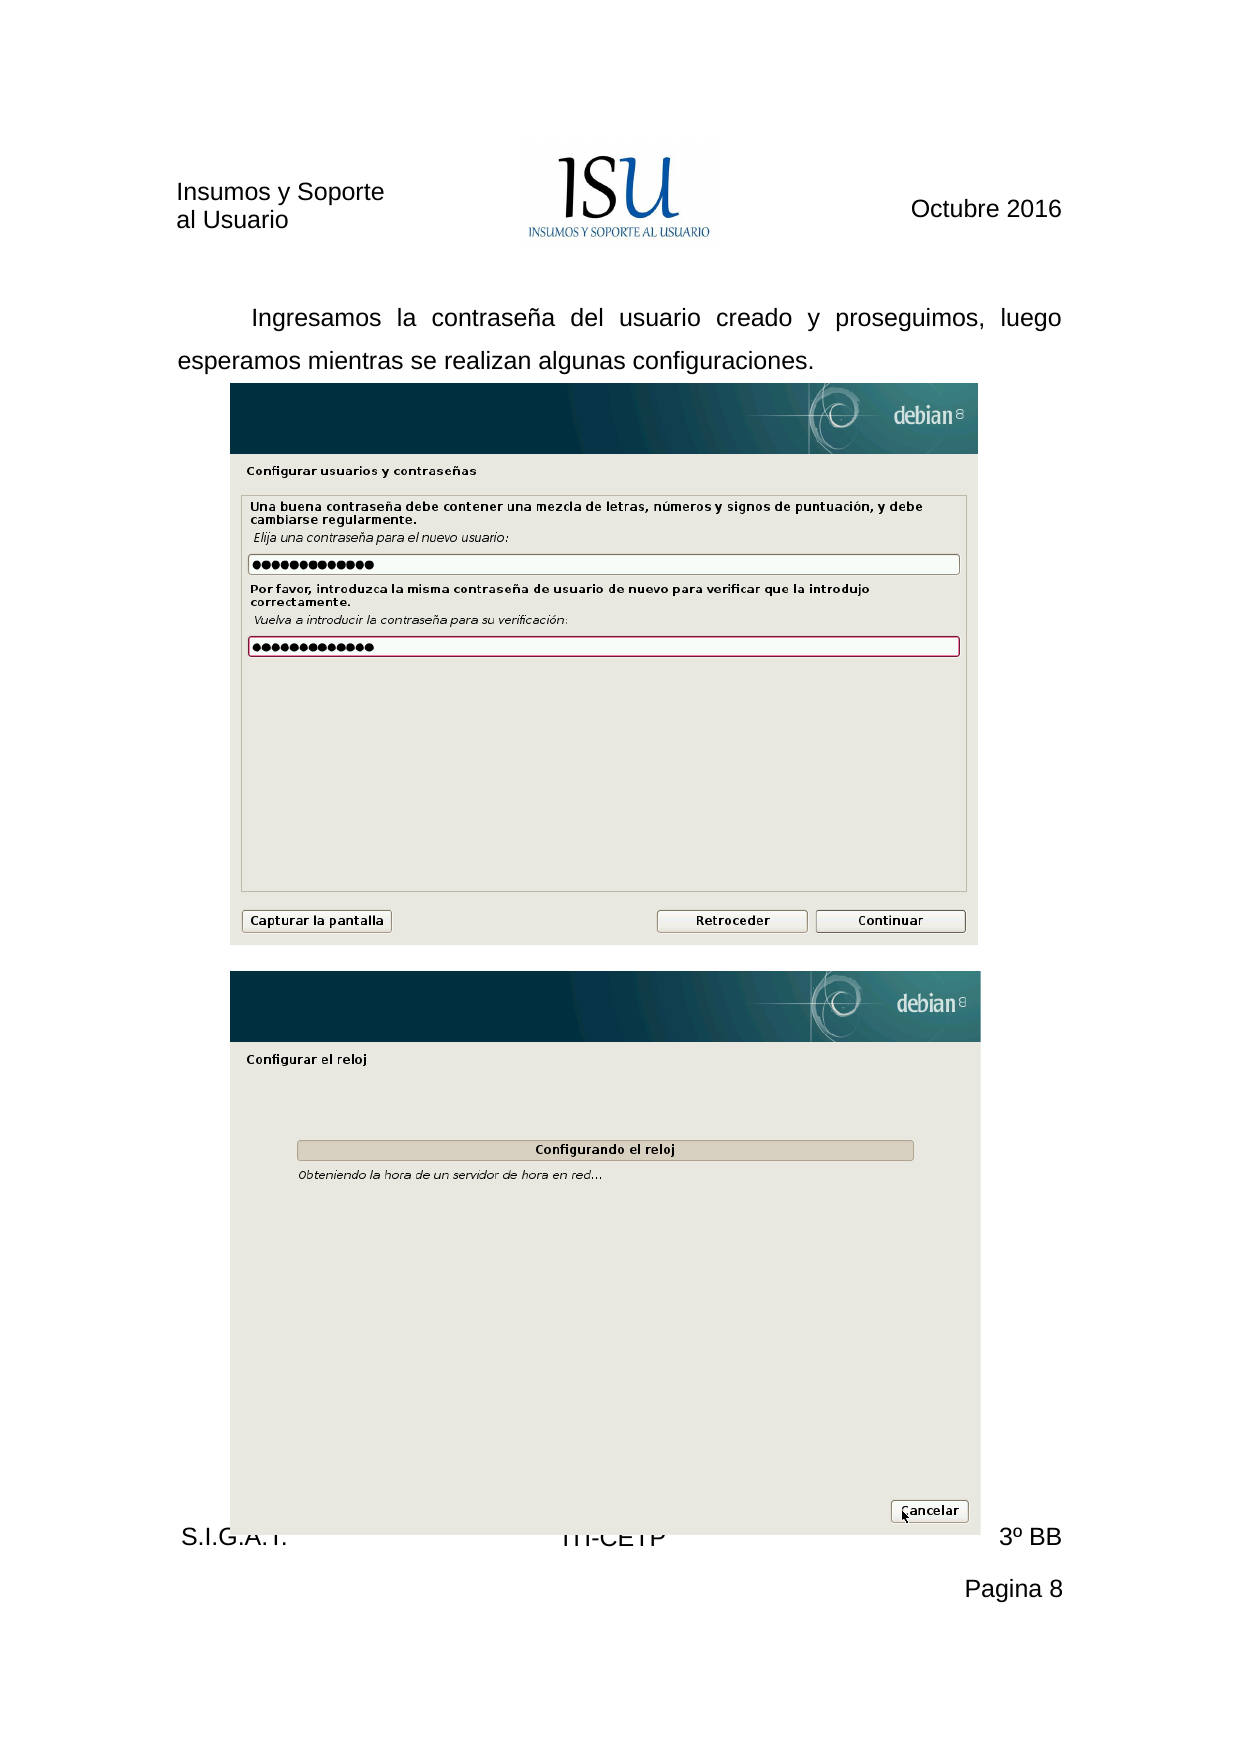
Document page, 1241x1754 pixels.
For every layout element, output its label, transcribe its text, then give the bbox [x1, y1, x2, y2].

text Ingresamos la contraseña del usuario creado y proseguimos, luego esperamos mientras se realizan algunas configuraciones. [177, 303, 1063, 375]
picture [517, 138, 723, 252]
picture [230, 971, 981, 1535]
picture [230, 383, 978, 945]
